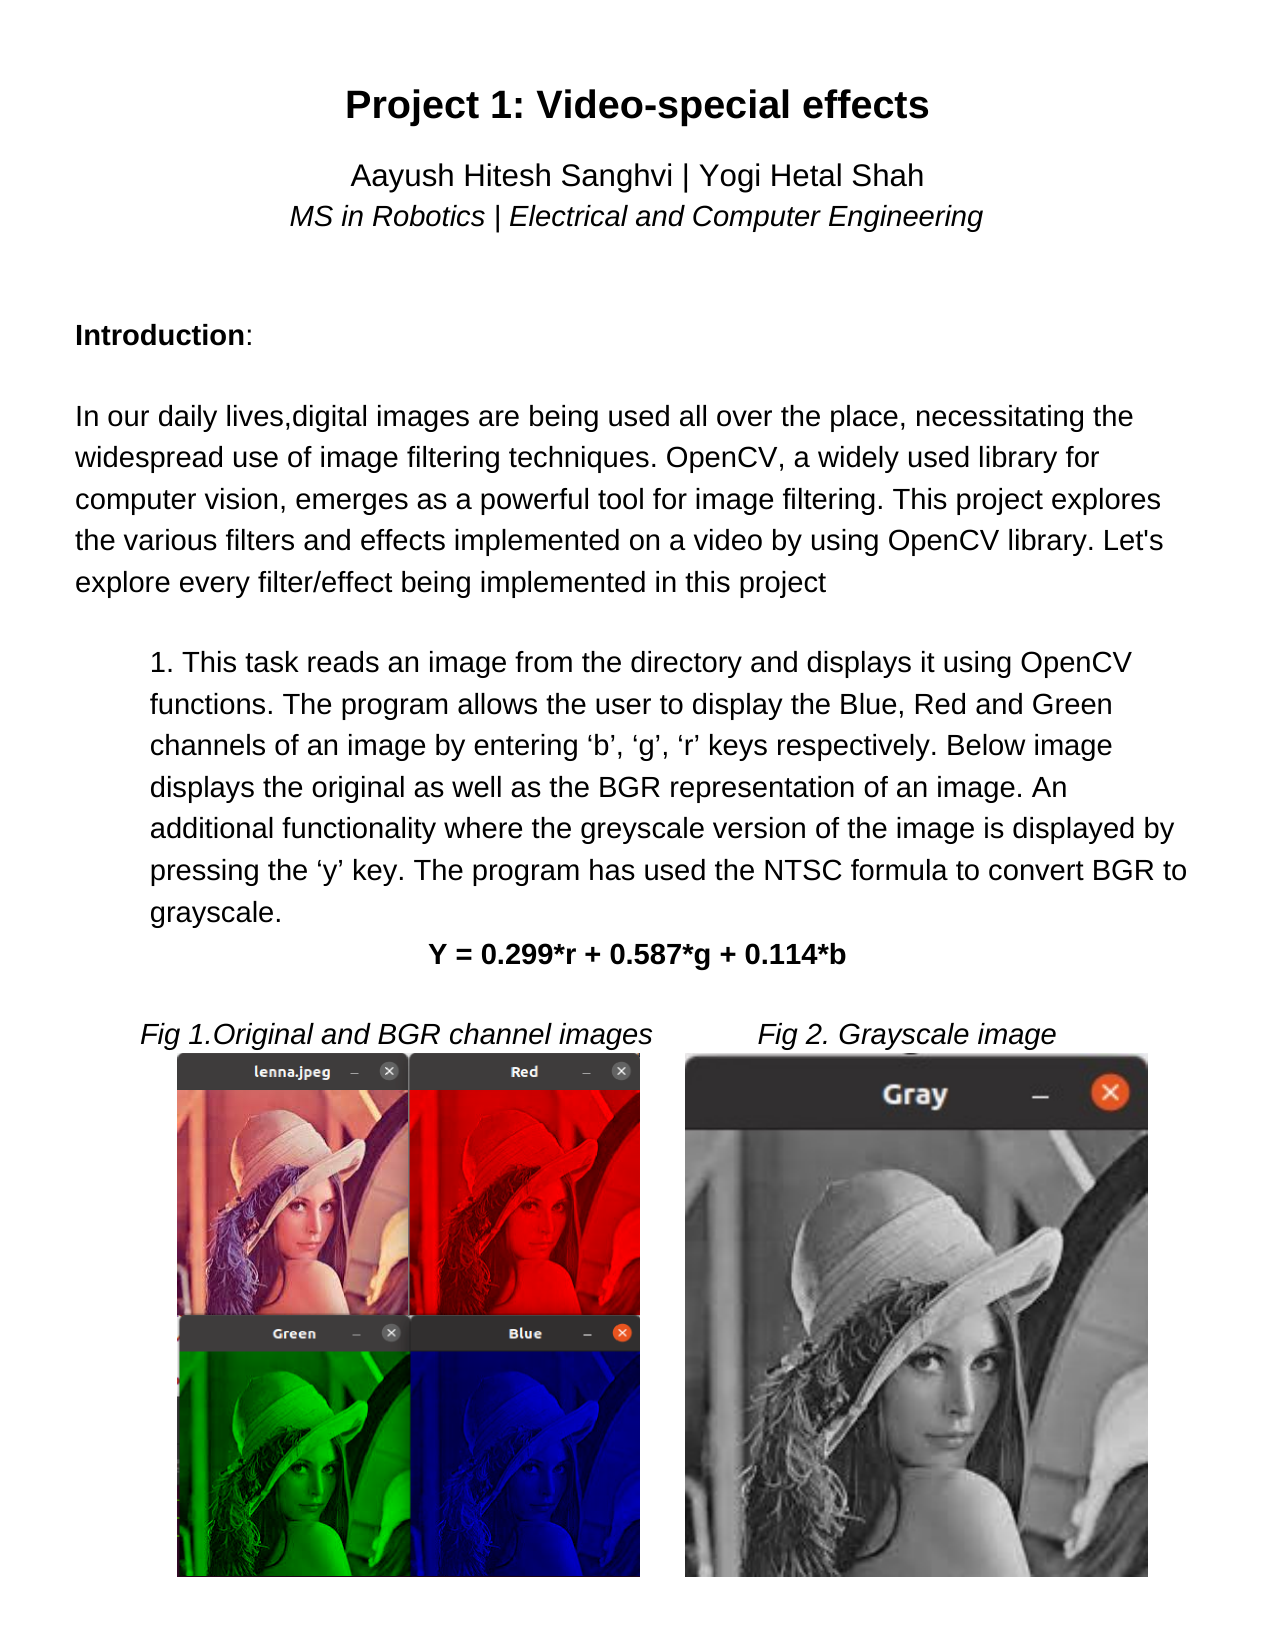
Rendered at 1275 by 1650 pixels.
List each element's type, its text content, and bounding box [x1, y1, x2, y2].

picture [685, 1053, 1148, 1577]
text Aayush Hitesh Sanghvi | Yogi Hetal Shah [75, 157, 1200, 193]
text Project 1: Video-special effects [75, 81, 1200, 127]
text In our daily lives,digital images are being used all over the place, necessitating the widespread use of image filtering techniques. OpenCV, a widely used library for computer vision, emerges as a powerful tool for image filtering. This project explores the various filters and effects implemented on a video by using OpenCV library. Let's explore every filter/effect being implemented in this project [75, 399, 1200, 598]
picture [176, 1052, 640, 1577]
subtitle Fig 1.Original and BGR channel images Fig 2. Grayscale image [75, 1017, 1200, 1050]
text 1. This task reads an image from the directory and displays it using OpenCV functions. The program allows the user to display the Blue, Red and Green channels of an image by entering ‘b’, ‘g’, ‘r’ keys respectively. Below image displays the original as well as the BGR representation of an image. An additional functionality where the greyscale version of the image is displayed by pressing the ‘y’ key. The program has used the NTSC formula to convert BGR to grayscale. [149, 645, 1200, 928]
subtitle MS in Robotics | Electrical and Computer Engineering [151, 199, 1125, 233]
text Y = 0.299*r + 0.587*g + 0.114*b [150, 937, 1125, 970]
text Introduction: [75, 318, 1200, 352]
